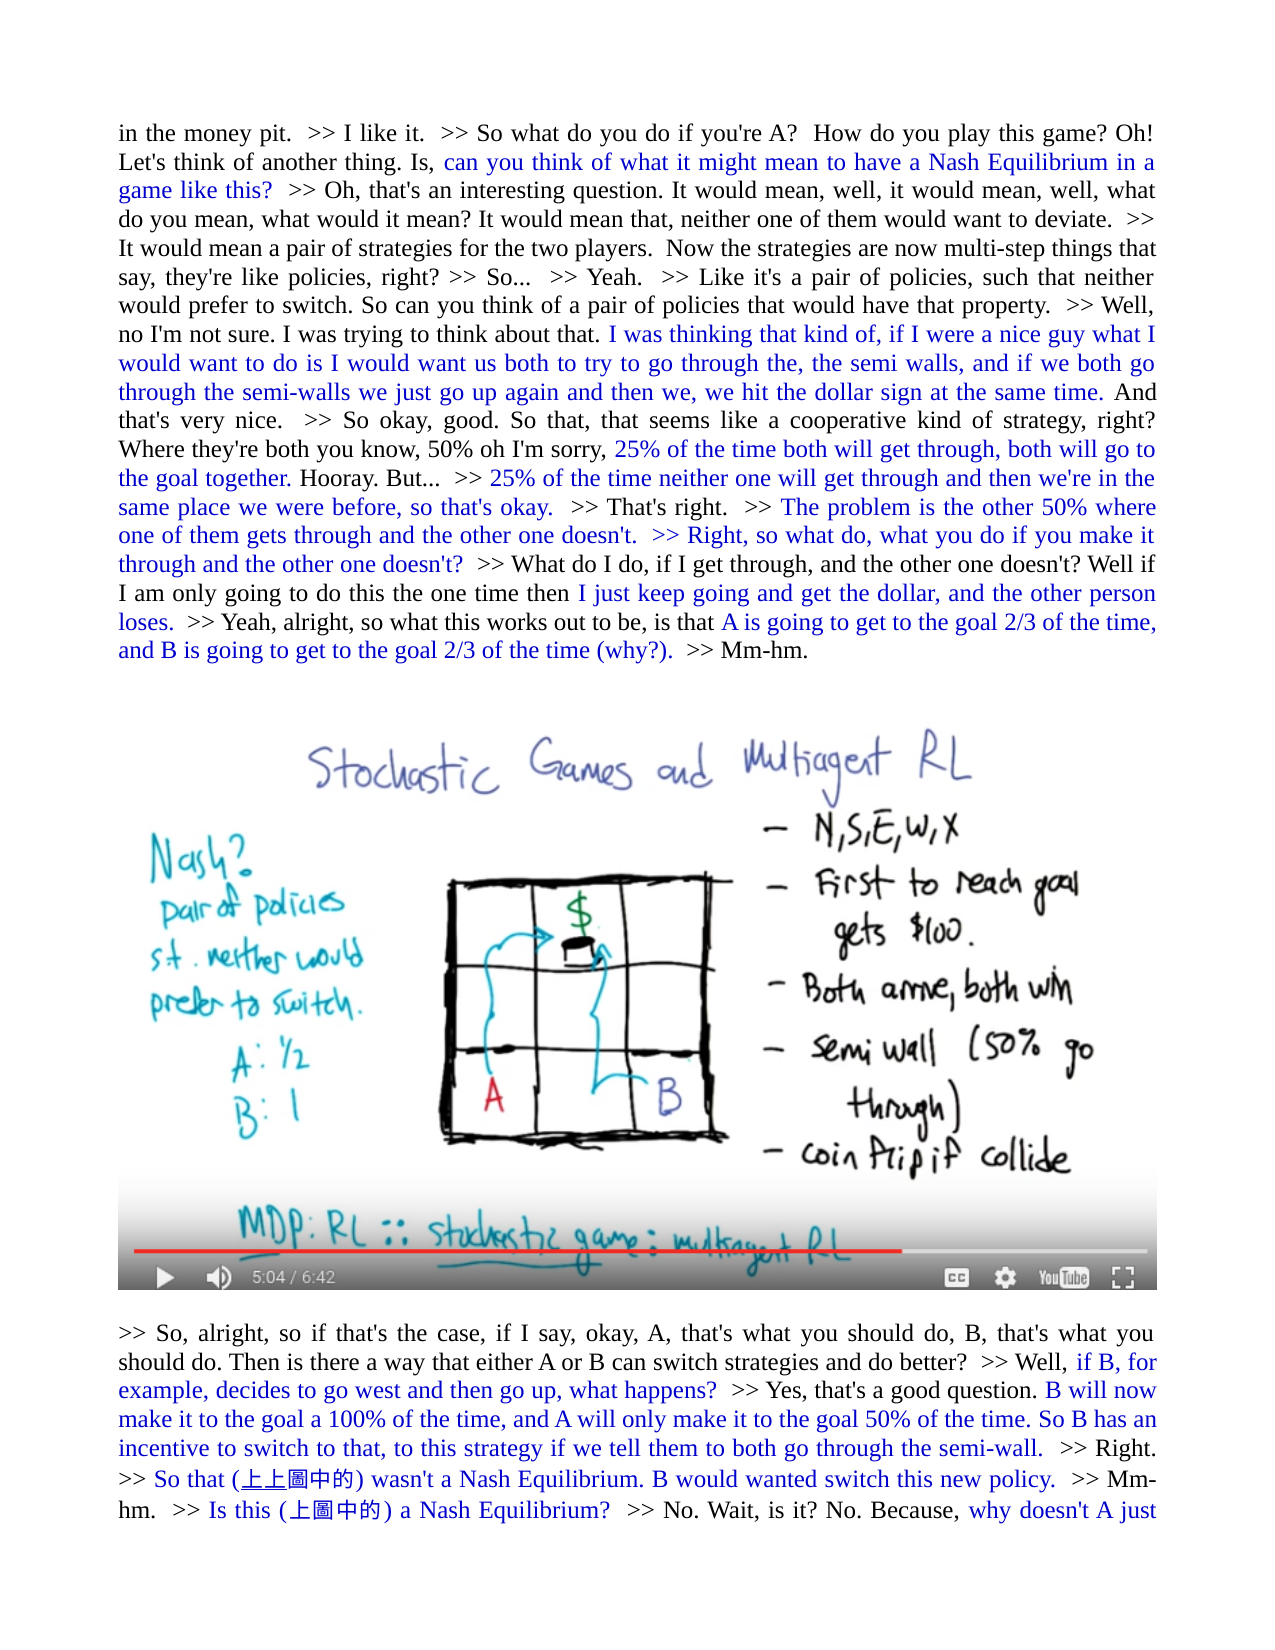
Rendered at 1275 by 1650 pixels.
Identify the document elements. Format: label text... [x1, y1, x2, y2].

text in the money pit. >> I like it. >> So what do you do if you're A? How do you play this game? Oh! Let's think of another thing. Is, can you think of what it might mean to have a Nash Equilibrium in a game like this? >> Oh, that's an interesting question. It would mean, well, it would mean, well, what do you mean, what would it mean? It would mean that, neither one of them would want to deviate. >> It would mean a pair of strategies for the two players. Now the strategies are now multi-step things that say, they're like policies, right? >> So... >> Yeah. >> Like it's a pair of policies, such that neither would prefer to switch. So can you think of a pair of policies that would have that property. >> Well, no I'm not sure. I was trying to think about that. I was thinking that kind of, if I were a nice guy what I would want to do is I would want us both to try to go through the, the semi walls, and if we both go through the semi-walls we just go up again and then we, we hit the dollar sign at the same time. And that's very nice. >> So okay, good. So that, that seems like a cooperative kind of strategy, right? Where they're both you know, 50% oh I'm sorry, 25% of the time both will get through, both will go to the goal together. Hooray. But... >> 25% of the time neither one will get through and then we're in the same place we were before, so that's okay. >> That's right. >> The problem is the other 50% where one of them gets through and the other one doesn't. >> Right, so what do, what you do if you make it through and the other one doesn't? >> What do I do, if I get through, and the other one doesn't? Well if I am only going to do this the one time then I just keep going and get the dollar, and the other person loses. >> Yeah, alright, so what this works out to be, is that A is going to get to the goal 2/3 of the time, and B is going to get to the goal 2/3 of the time (why?). >> Mm-hm. [118, 118, 1157, 664]
picture [118, 721, 1157, 1290]
text >> So, alright, so if that's the case, if I say, okay, A, that's what you should do, B, that's what you should do. Then is there a way that either A or B can switch strategies and do better? >> Well, if B, for example, decides to go west and then go up, what happens? >> Yes, that's a good question. B will now make it to the goal a 100% of the time, and A will only make it to the goal 50% of the time. So B has an incentive to switch to that, to this strategy if we tell them to both go through the semi-wall. >> Right. >> So that (上上圖中的) wasn't a Nash Equilibrium. B would wanted switch this new policy. >> Mm-hm. >> Is this (上圖中的) a Nash Equilibrium? >> No. Wait, is it? No. Because, why doesn't A just [118, 1318, 1157, 1525]
